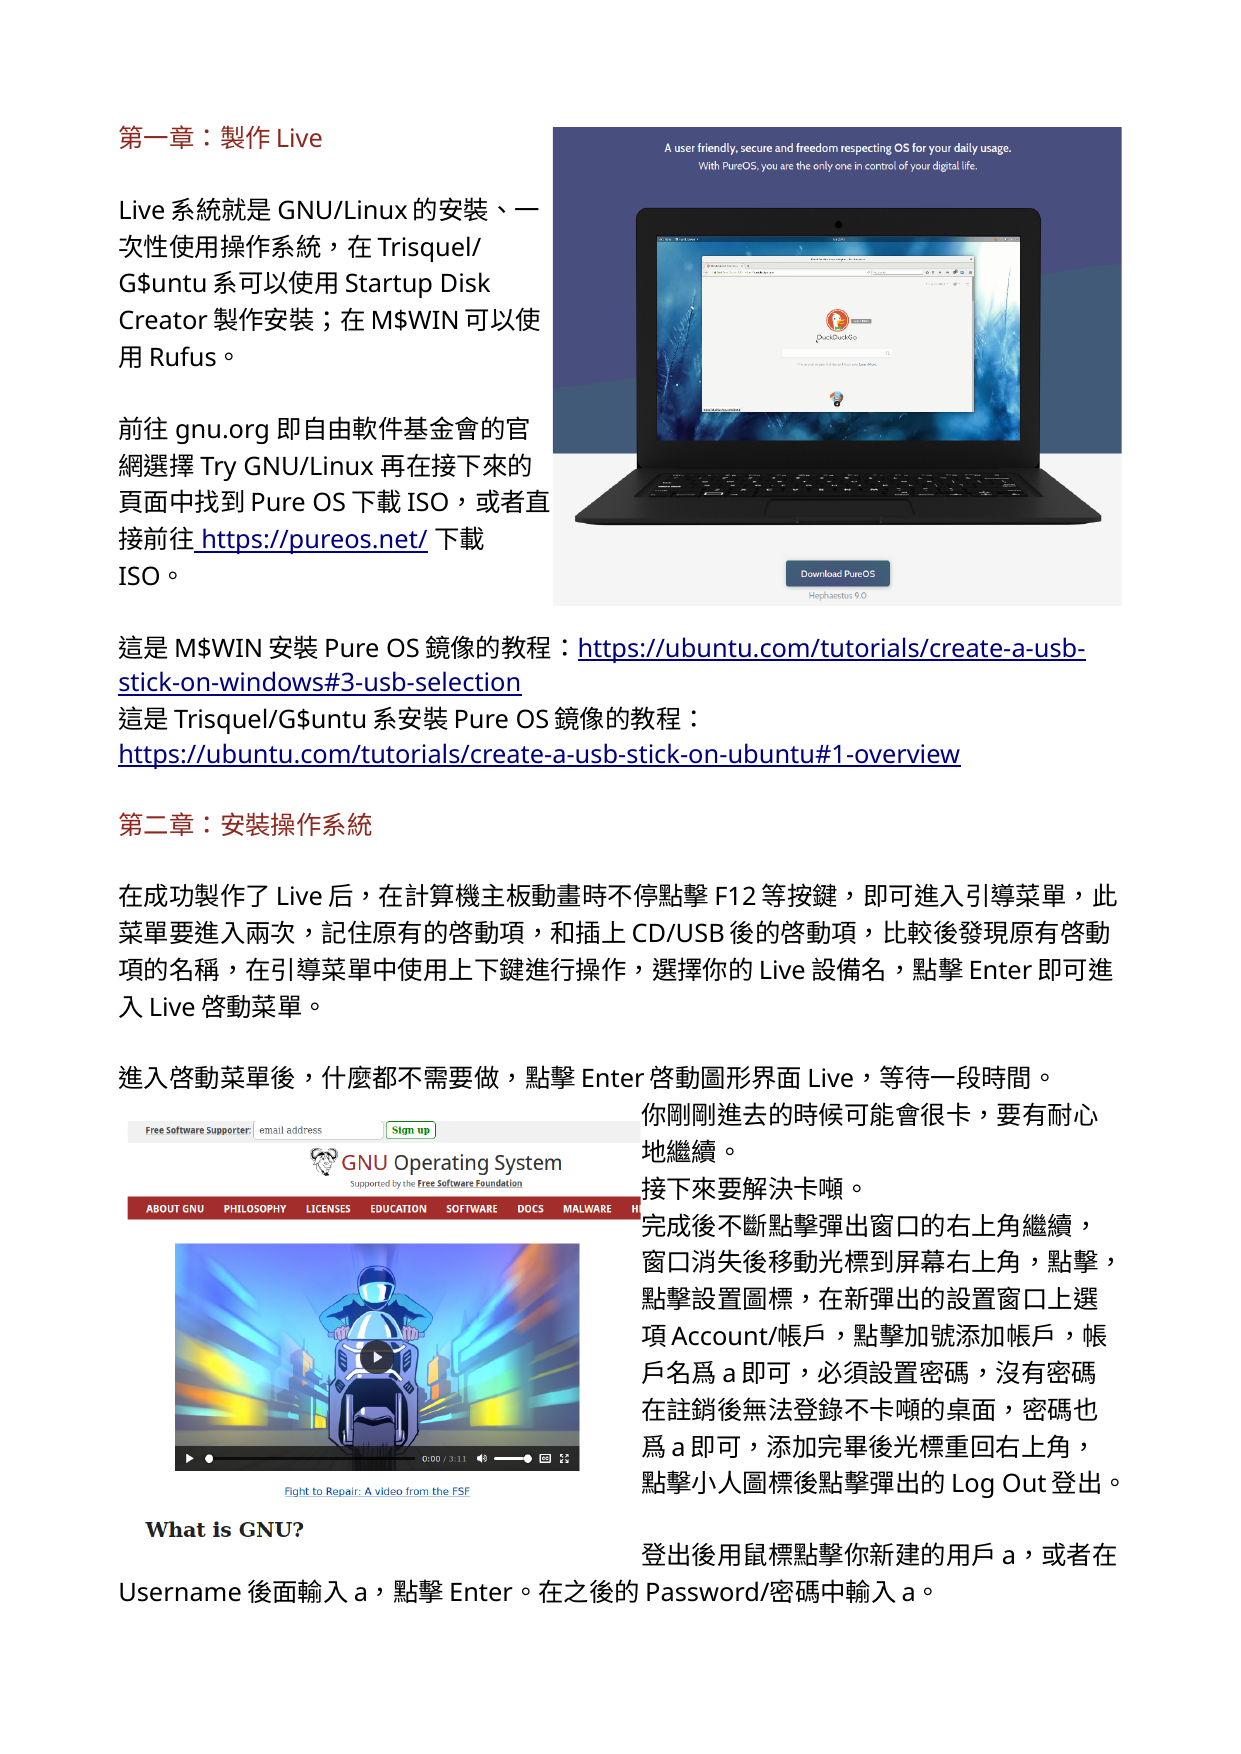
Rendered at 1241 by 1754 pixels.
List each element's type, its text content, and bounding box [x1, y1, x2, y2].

text 這是M$WIN安裝Pure OS鏡像的教程：https://ubuntu.com/tutorials/create-a-usb-stick-on-windows#3-usb-selection [118, 627, 1122, 699]
text 第二章：安裝操作系統 [118, 805, 1122, 842]
text 前往 gnu.org 即自由軟件基金會的官網選擇 Try GNU/Linux 再在接下來的頁面中找到Pure OS下載ISO，或者直接前往 https://pureos.net/ 下載ISO。 [118, 408, 552, 593]
text 這是Trisquel/G$untu系安裝Pure OS鏡像的教程：https://ubuntu.com/tutorials/create-a-usb-stick-on-ubuntu#1-overview [118, 699, 1122, 770]
text 你剛剛進去的時候可能會很卡，要有耐心地繼續。 [118, 1095, 1122, 1169]
picture [127, 1121, 641, 1546]
text Live系統就是GNU/Linux的安裝、一次性使用操作系統，在Trisquel/G$untu系可以使用Startup Disk Creator製作安裝；在M$WIN可以使用Rufus。 [118, 189, 552, 374]
text 第一章：製作Live [118, 118, 1122, 155]
text 登出後用鼠標點擊你新建的用戶a，或者在Username後面輸入a，點擊Enter。在之後的Password/密碼中輸入a。 [118, 1535, 1122, 1608]
text [118, 1169, 127, 1206]
picture [552, 127, 1122, 606]
text 完成後不斷點擊彈出窗口的右上角繼續，窗口消失後移動光標到屏幕右上角，點擊，點擊設置圖標，在新彈出的設置窗口上選項Account/帳戶，點擊加號添加帳戶，帳戶名爲a即可，必須設置密碼，沒有密碼在註銷後無法登錄不卡噸的桌面，密碼也爲a即可，添加完畢後光標重回右上角，點擊小人圖標後點擊彈出的Log Out登出。 [641, 1206, 1122, 1500]
text 接下來要解決卡噸。 [641, 1169, 1122, 1206]
text 進入啓動菜單後，什麼都不需要做，點擊Enter啓動圖形界面Live，等待一段時間。 [118, 1058, 1122, 1095]
text 在成功製作了Live后，在計算機主板動畫時不停點擊F12等按鍵，即可進入引導菜單，此菜單要進入兩次，記住原有的啓動項，和插上CD/USB後的啓動項，比較後發現原有啓動項的名稱，在引導菜單中使用上下鍵進行操作，選擇你的Live設備名，點擊Enter即可進入Live啓動菜單。 [118, 876, 1122, 1024]
